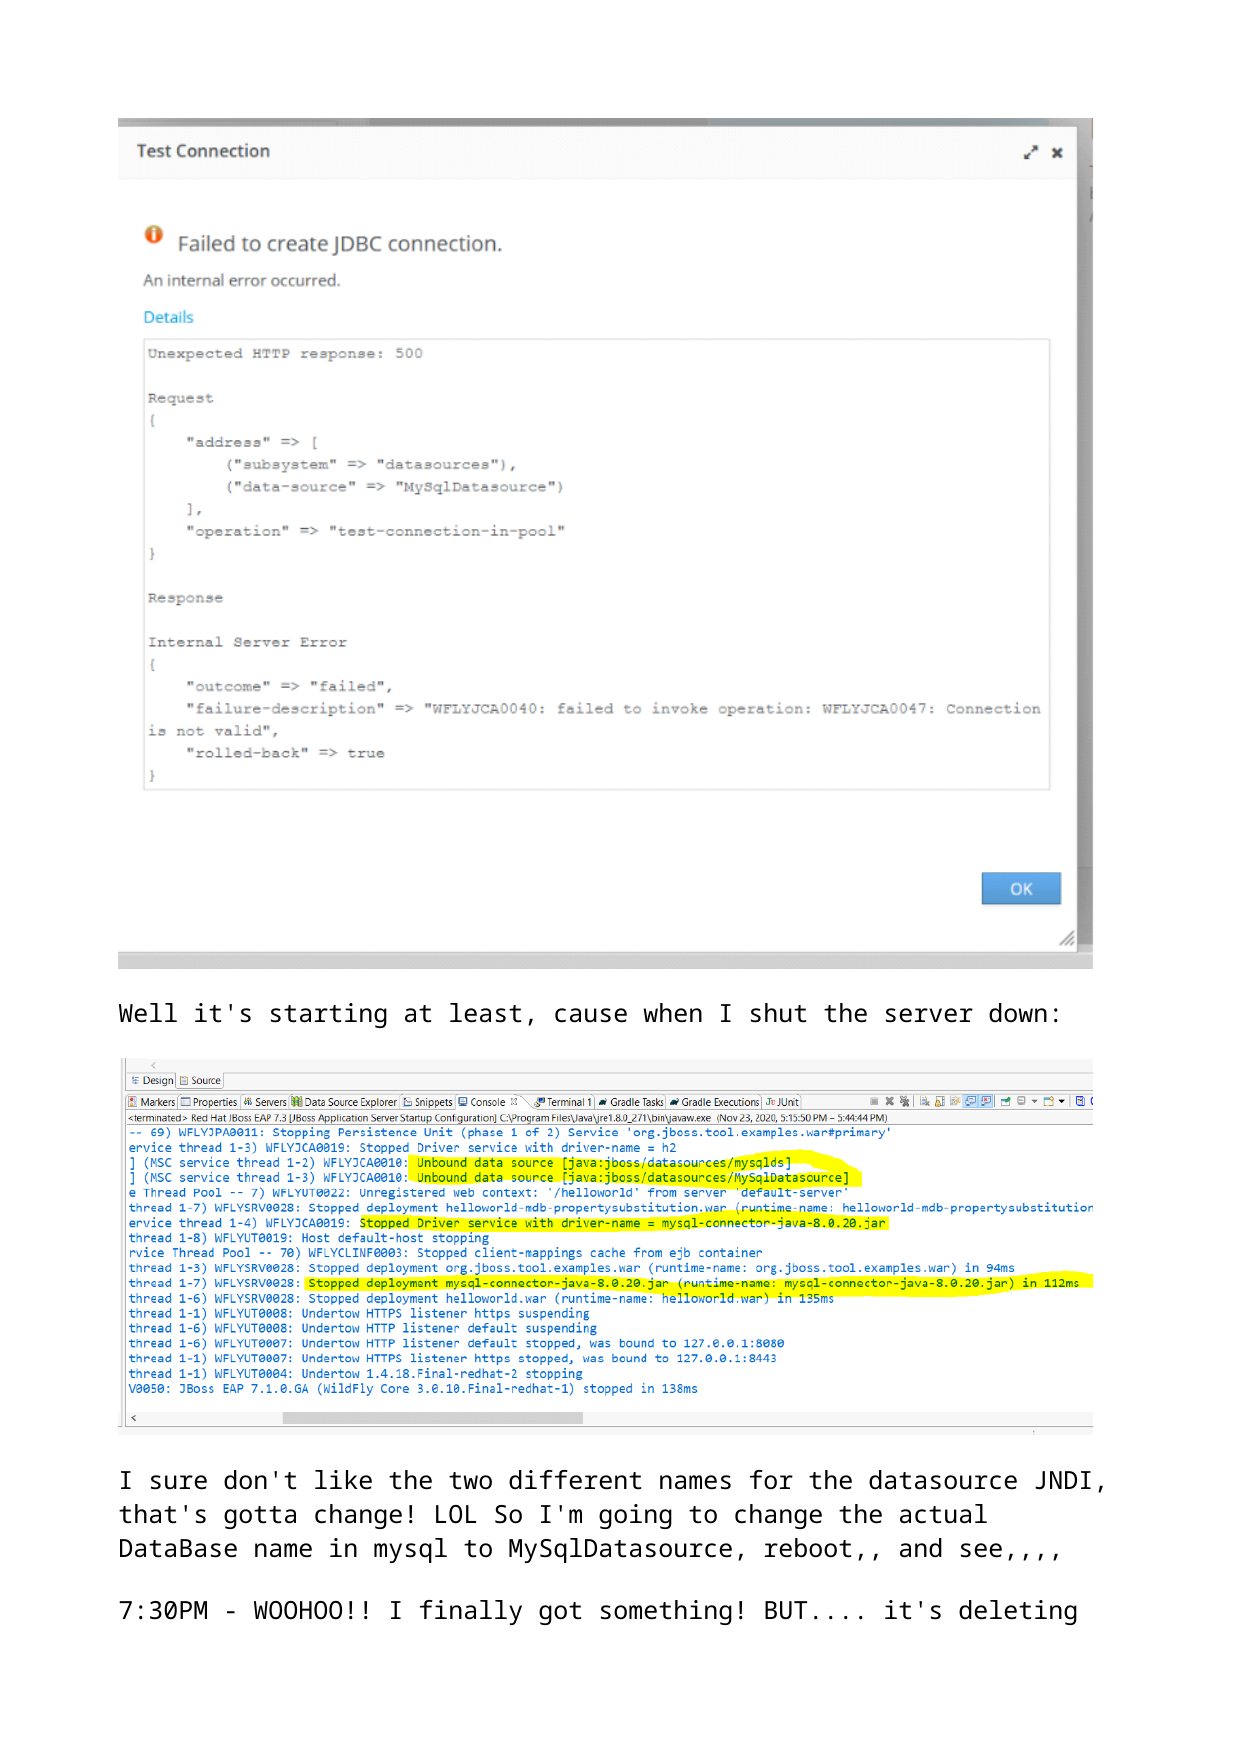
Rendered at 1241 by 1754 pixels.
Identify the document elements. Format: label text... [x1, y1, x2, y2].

text I sure don't like the two different names for the datasource JNDI, that's gotta change! LOL So I'm going to change the actual DataBase name in mysql to MySqlDatasource, reboot,, and see,,,, [118, 1462, 1122, 1565]
text Well it's starting at least, cause when I shut the server down: [118, 996, 1122, 1030]
text 7:30PM - WOOHOO!! I finally got something! BUT.... it's deleting [118, 1593, 1122, 1627]
